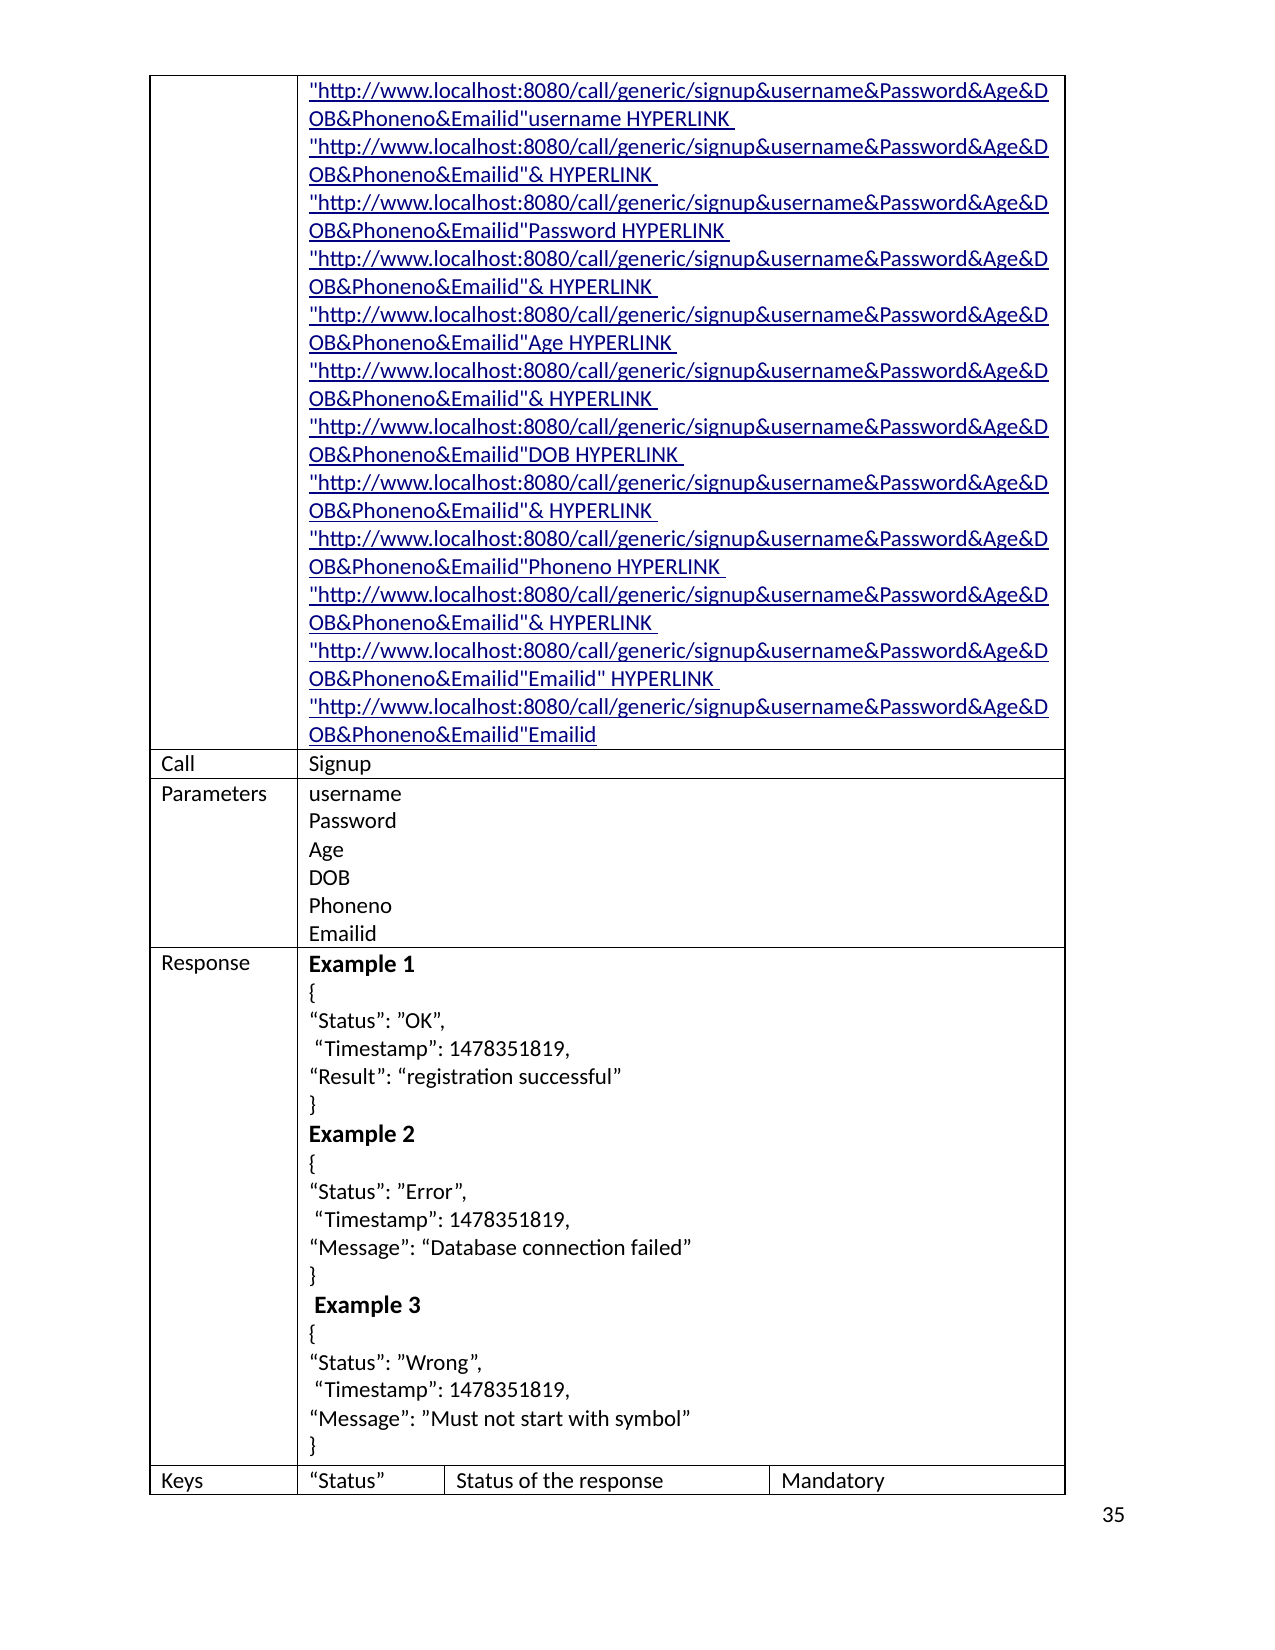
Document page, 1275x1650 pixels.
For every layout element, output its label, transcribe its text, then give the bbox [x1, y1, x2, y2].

table_cell Mandatory [770, 1466, 1064, 1494]
table_cell username Password Age DOB Phoneno Emailid [298, 779, 1064, 947]
table_cell Status of the response [445, 1466, 769, 1494]
table_cell Parameters [151, 779, 297, 947]
table_cell Keys [151, 1466, 297, 1494]
table_header "http://www.localhost:8080/call/generic/signup&username&Password&Age&DOB&Phoneno&Emailid"username HYPERLINK "http://www.localhost:8080/call/generic/signup&username&Password&Age&DOB&Phoneno&Emailid"& HYPERLINK "http://www.localhost:8080/call/generic/signup&username&Password&Age&DOB&Phoneno&Emailid"Password HYPERLINK "http://www.localhost:8080/call/generic/signup&username&Password&Age&DOB&Phoneno&Emailid"& HYPERLINK "http://www.localhost:8080/call/generic/signup&username&Password&Age&DOB&Phoneno&Emailid"Age HYPERLINK "http://www.localhost:8080/call/generic/signup&username&Password&Age&DOB&Phoneno&Emailid"& HYPERLINK "http://www.localhost:8080/call/generic/signup&username&Password&Age&DOB&Phoneno&Emailid"DOB HYPERLINK "http://www.localhost:8080/call/generic/signup&username&Password&Age&DOB&Phoneno&Emailid"& HYPERLINK "http://www.localhost:8080/call/generic/signup&username&Password&Age&DOB&Phoneno&Emailid"Phoneno HYPERLINK "http://www.localhost:8080/call/generic/signup&username&Password&Age&DOB&Phoneno&Emailid"& HYPERLINK "http://www.localhost:8080/call/generic/signup&username&Password&Age&DOB&Phoneno&Emailid"Emailid" HYPERLINK "http://www.localhost:8080/call/generic/signup&username&Password&Age&DOB&Phoneno&Emailid"Emailid [298, 76, 1064, 748]
table_cell Signup [298, 750, 1064, 778]
table_cell Call [151, 750, 297, 778]
table_cell Example 1 { “Status”: ”OK”, “Timestamp”: 1478351819, “Result”: “registration successful” } Example 2 { “Status”: ”Error”, “Timestamp”: 1478351819, “Message”: “Database connection failed” } Example 3 { “Status”: ”Wrong”, “Timestamp”: 1478351819, “Message”: ”Must not start with symbol” } [298, 948, 1064, 1465]
table_cell Response [151, 948, 297, 1465]
table_cell “Status” [298, 1466, 444, 1494]
table_header [151, 76, 297, 748]
